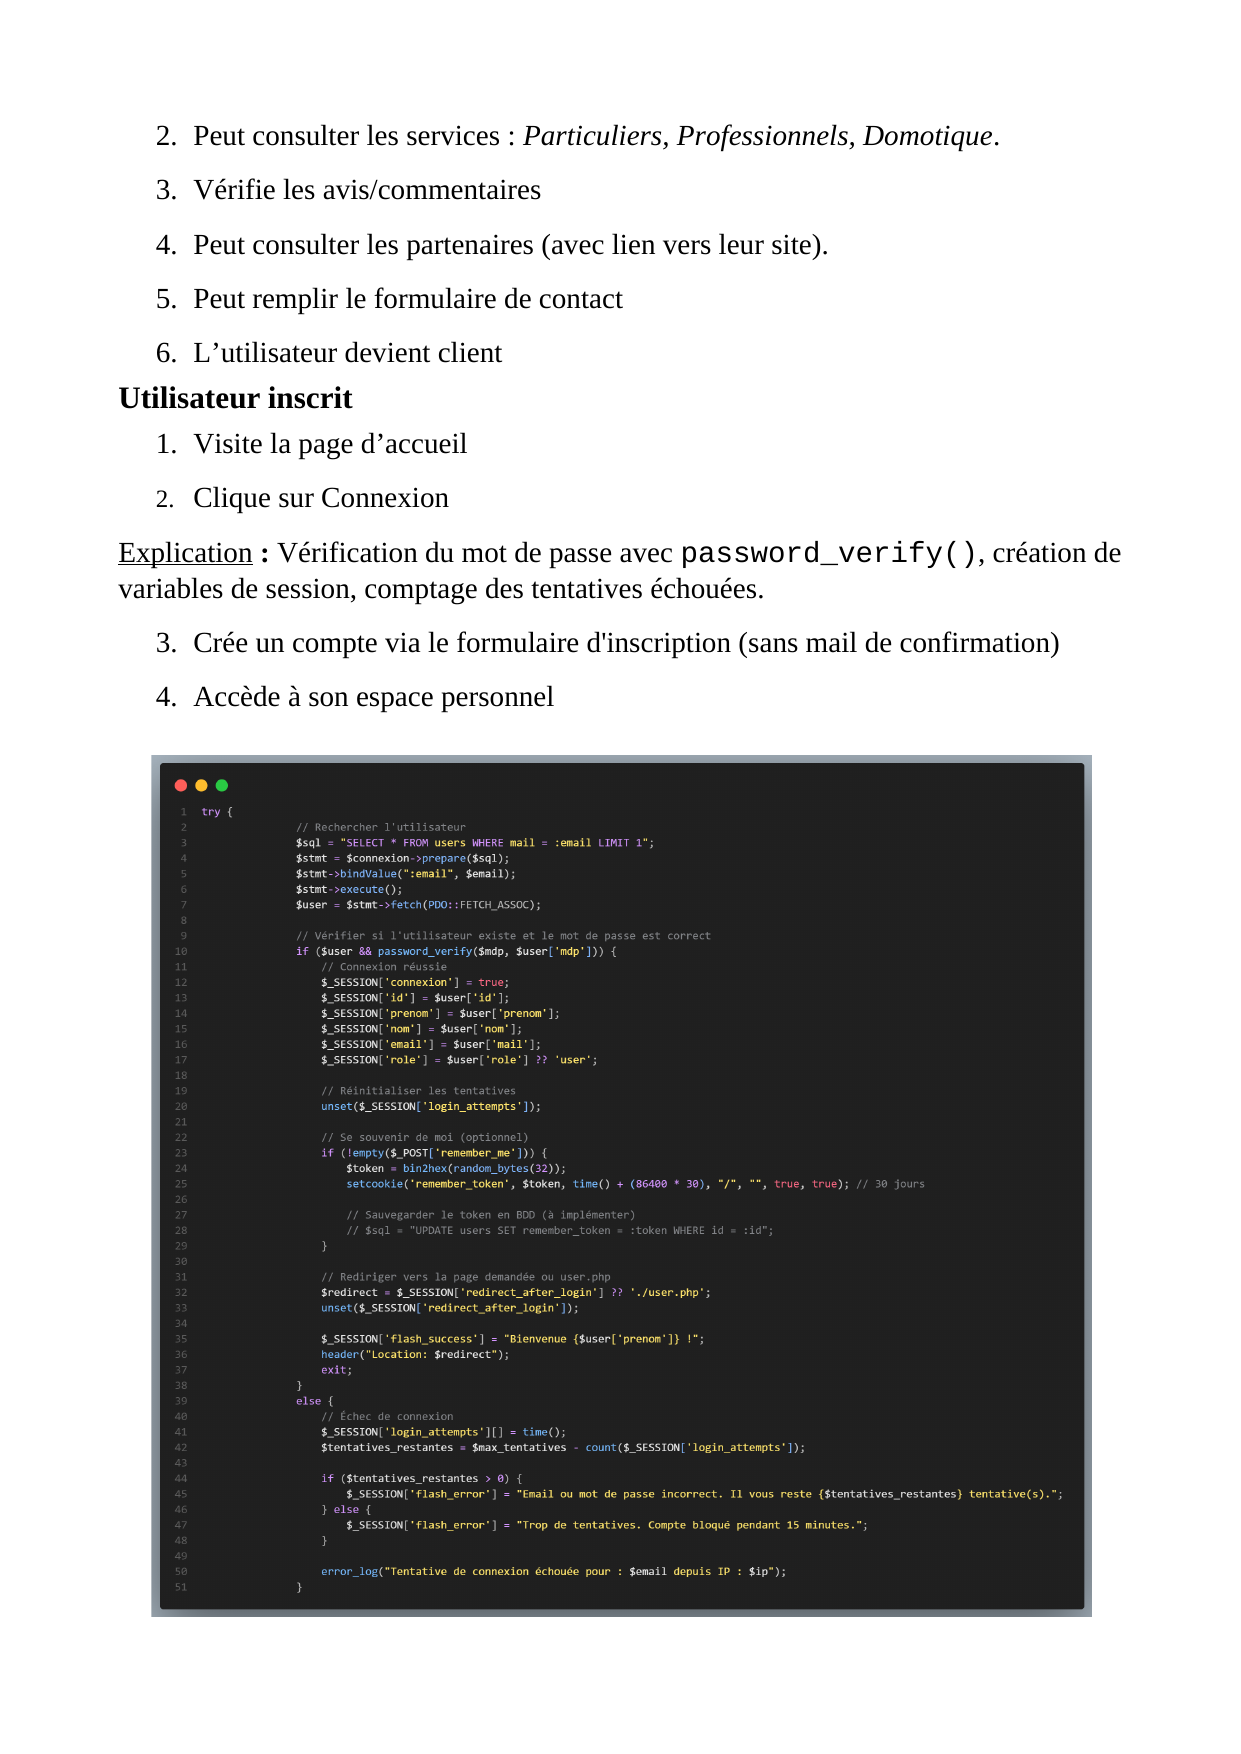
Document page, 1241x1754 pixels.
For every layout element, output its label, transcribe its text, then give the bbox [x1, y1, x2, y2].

text Utilisateur inscrit [118, 379, 1122, 416]
list Peut remplir le formulaire de contact [156, 281, 1122, 315]
picture [151, 755, 1092, 1617]
list Crée un compte via le formulaire d'inscription (sans mail de confirmation) [156, 625, 1122, 659]
list Peut consulter les services : Particuliers, Professionnels, Domotique. [156, 118, 1122, 152]
list Peut consulter les partenaires (avec lien vers leur site). [156, 227, 1122, 260]
text Explication : Vérification du mot de passe avec password_verify(), création de variables de session, comptage des tentatives échouées. [118, 535, 1122, 604]
list Vérifie les avis/commentaires [156, 172, 1122, 206]
list Visite la page d’accueil [156, 426, 1122, 459]
list Clique sur Connexion [156, 480, 1122, 514]
list Accède à son espace personnel [156, 679, 1122, 713]
list L’utilisateur devient client [156, 336, 1122, 369]
